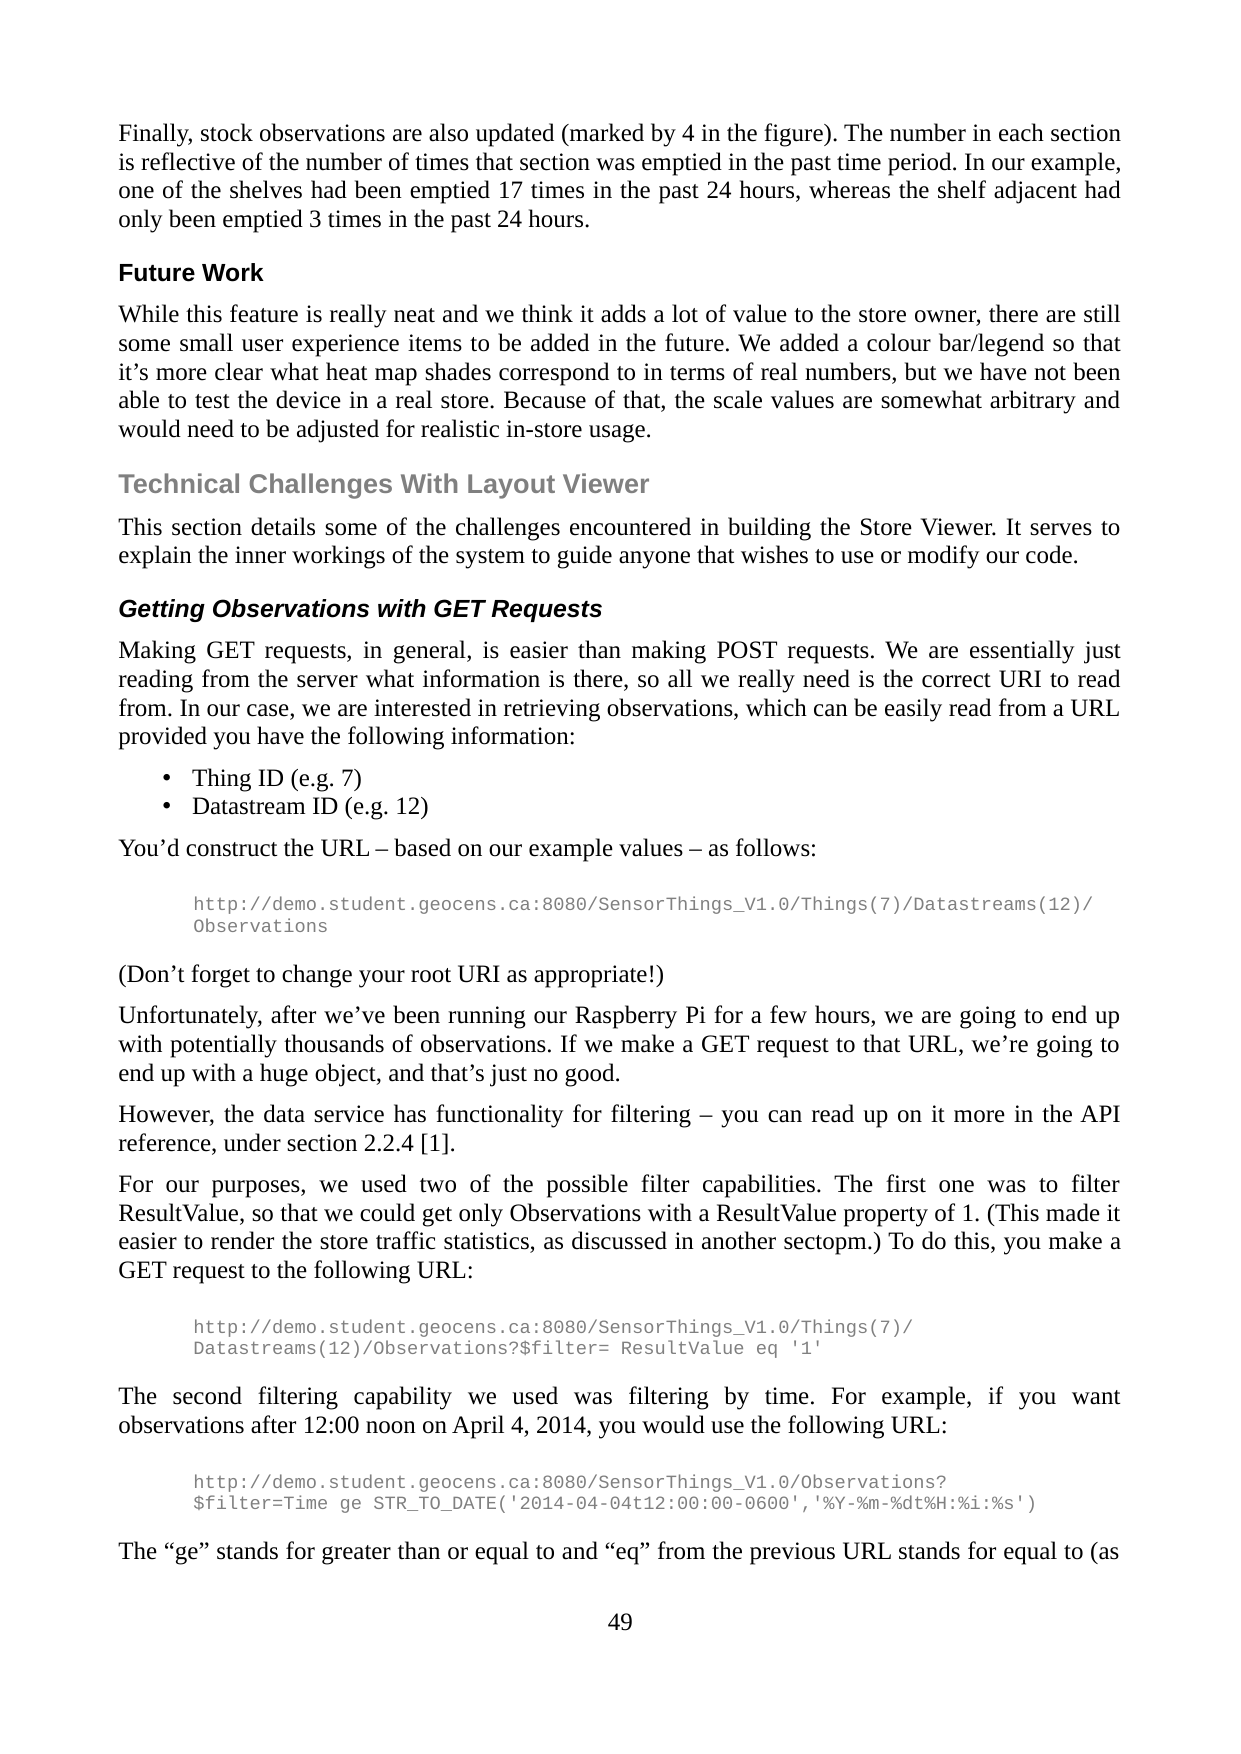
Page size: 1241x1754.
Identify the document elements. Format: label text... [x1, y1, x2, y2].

text Making GET requests, in general, is easier than making POST requests. We are essentially just reading from the server what information is there, so all we really need is the correct URI to read from. In our case, we are interested in retrieving observations, which can be easily read from a URL provided you have the following information: [118, 635, 1122, 750]
text For our purposes, we used two of the possible filter capabilities. The first one was to filter ResultValue, so that we could get only Observations with a ResultValue property of 1. (This made it easier to render the store traffic statistics, as discussed in another sectopm.) To do this, you make a GET request to the following URL: [118, 1169, 1122, 1284]
text http://demo.student.geocens.ca:8080/SensorThings_V1.0/Things(7)/Datastreams(12)/Observations?$filter= ResultValue eq '1' [193, 1318, 1047, 1360]
text Finally, stock observations are also updated (marked by 4 in the figure). The number in each section is reflective of the number of times that section was emptied in the past time period. In our example, one of the shelves had been emptied 17 times in the past 24 hours, whereas the shelf adjacent had only been emptied 3 times in the past 24 hours. [118, 118, 1122, 233]
text (Don’t forget to change your root URI as appropriate!) [118, 959, 1122, 988]
subtitle Getting Observations with GET Requests [118, 594, 1122, 623]
text However, the data service has functionality for filtering – you can read up on it more in the API reference, under section 2.2.4 [1]. [118, 1099, 1122, 1156]
subtitle Technical Challenges With Layout Viewer [118, 468, 1122, 499]
text While this feature is really neat and we think it adds a lot of value to the store owner, there are still some small user experience items to be added in the future. We added a colour bar/legend so that it’s more clear what heat map shades correspond to in terms of real numbers, but we have not been able to test the device in a real store. Because of that, the scale values are somewhat arbitrary and would need to be adjusted for realistic in-store usage. [118, 299, 1122, 443]
text http://demo.student.geocens.ca:8080/SensorThings_V1.0/Observations?$filter=Time ge STR_TO_DATE('2014-04-04t12:00:00-0600','%Y-%m-%dt%H:%i:%s') [193, 1473, 1047, 1515]
text The “ge” stands for greater than or equal to and “eq” from the previous URL stands for equal to (as [118, 1536, 1122, 1565]
list Thing ID (e.g. 7) [162, 763, 1122, 791]
text http://demo.student.geocens.ca:8080/SensorThings_V1.0/Things(7)/Datastreams(12)/Observations [193, 895, 1122, 938]
text You’d construct the URL – based on our example values – as follows: [118, 833, 1122, 861]
text Unfortunately, after we’ve been running our Raspberry Pi for a few hours, we are going to end up with potentially thousands of observations. If we make a GET request to that URL, we’re going to end up with a huge object, and that’s just no good. [118, 1000, 1122, 1086]
subtitle Future Work [118, 258, 1122, 287]
list Datastream ID (e.g. 12) [162, 791, 1122, 820]
text The second filtering capability we used was filtering by time. For example, if you want observations after 12:00 noon on April 4, 2014, you would use the following URL: [118, 1381, 1122, 1439]
text This section details some of the challenges encountered in building the Store Viewer. It serves to explain the inner workings of the system to guide anyone that wishes to use or modify our code. [118, 512, 1122, 569]
